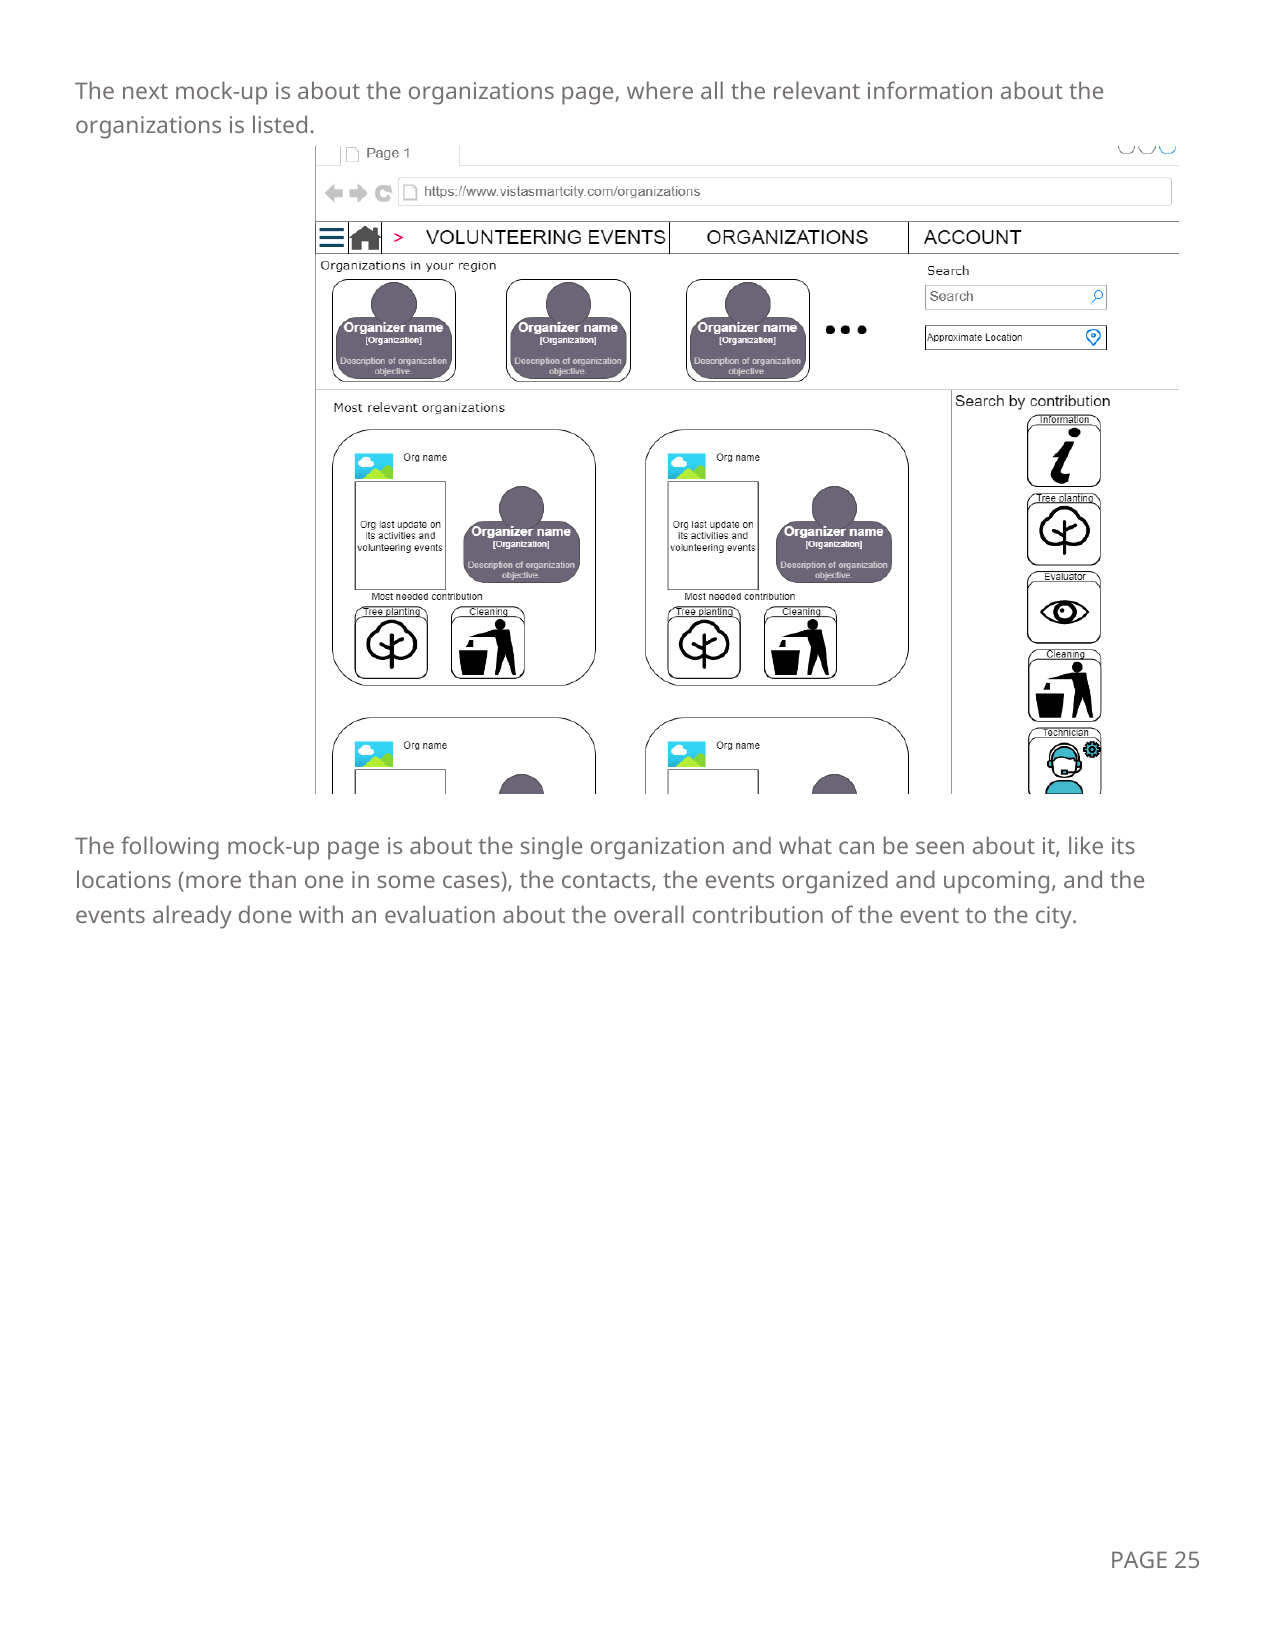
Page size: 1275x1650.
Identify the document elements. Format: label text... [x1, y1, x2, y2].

text The following mock-up page is about the single organization and what can be seen about it, like its locations (more than one in some cases), the contacts, the events organized and upcoming, and the events already done with an evaluation about the overall contribution of the event to the city. [75, 830, 1200, 930]
text The next mock-up is about the organizations page, where all the relevant information about the organizations is listed. [75, 75, 1200, 793]
